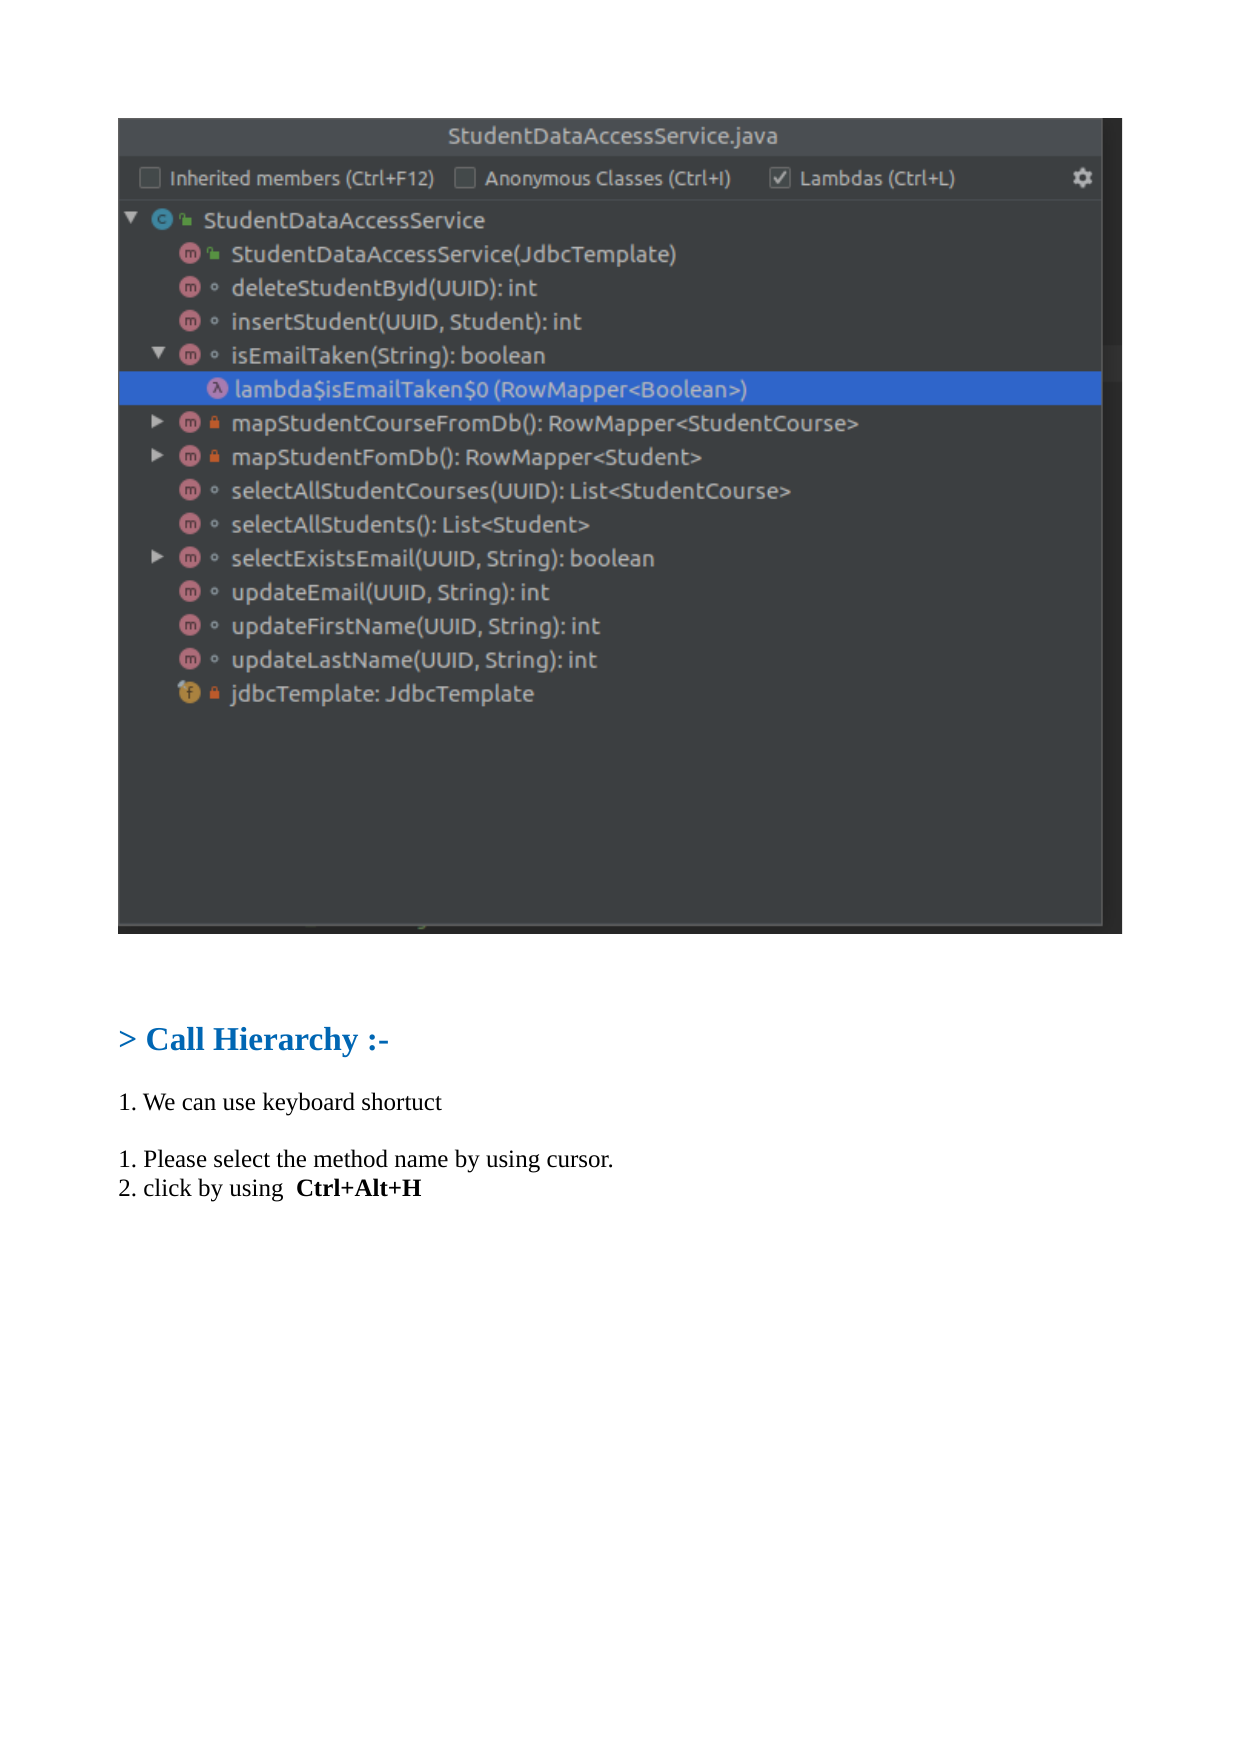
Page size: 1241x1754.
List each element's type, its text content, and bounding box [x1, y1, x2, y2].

picture [118, 118, 1123, 934]
text 1. Please select the method name by using cursor. [118, 1144, 1122, 1173]
text > Call Hierarchy :- [118, 1019, 1122, 1058]
text 1. We can use keyboard shortuct [118, 1087, 1122, 1115]
text 2. click by using Ctrl+Alt+H [118, 1173, 1122, 1202]
